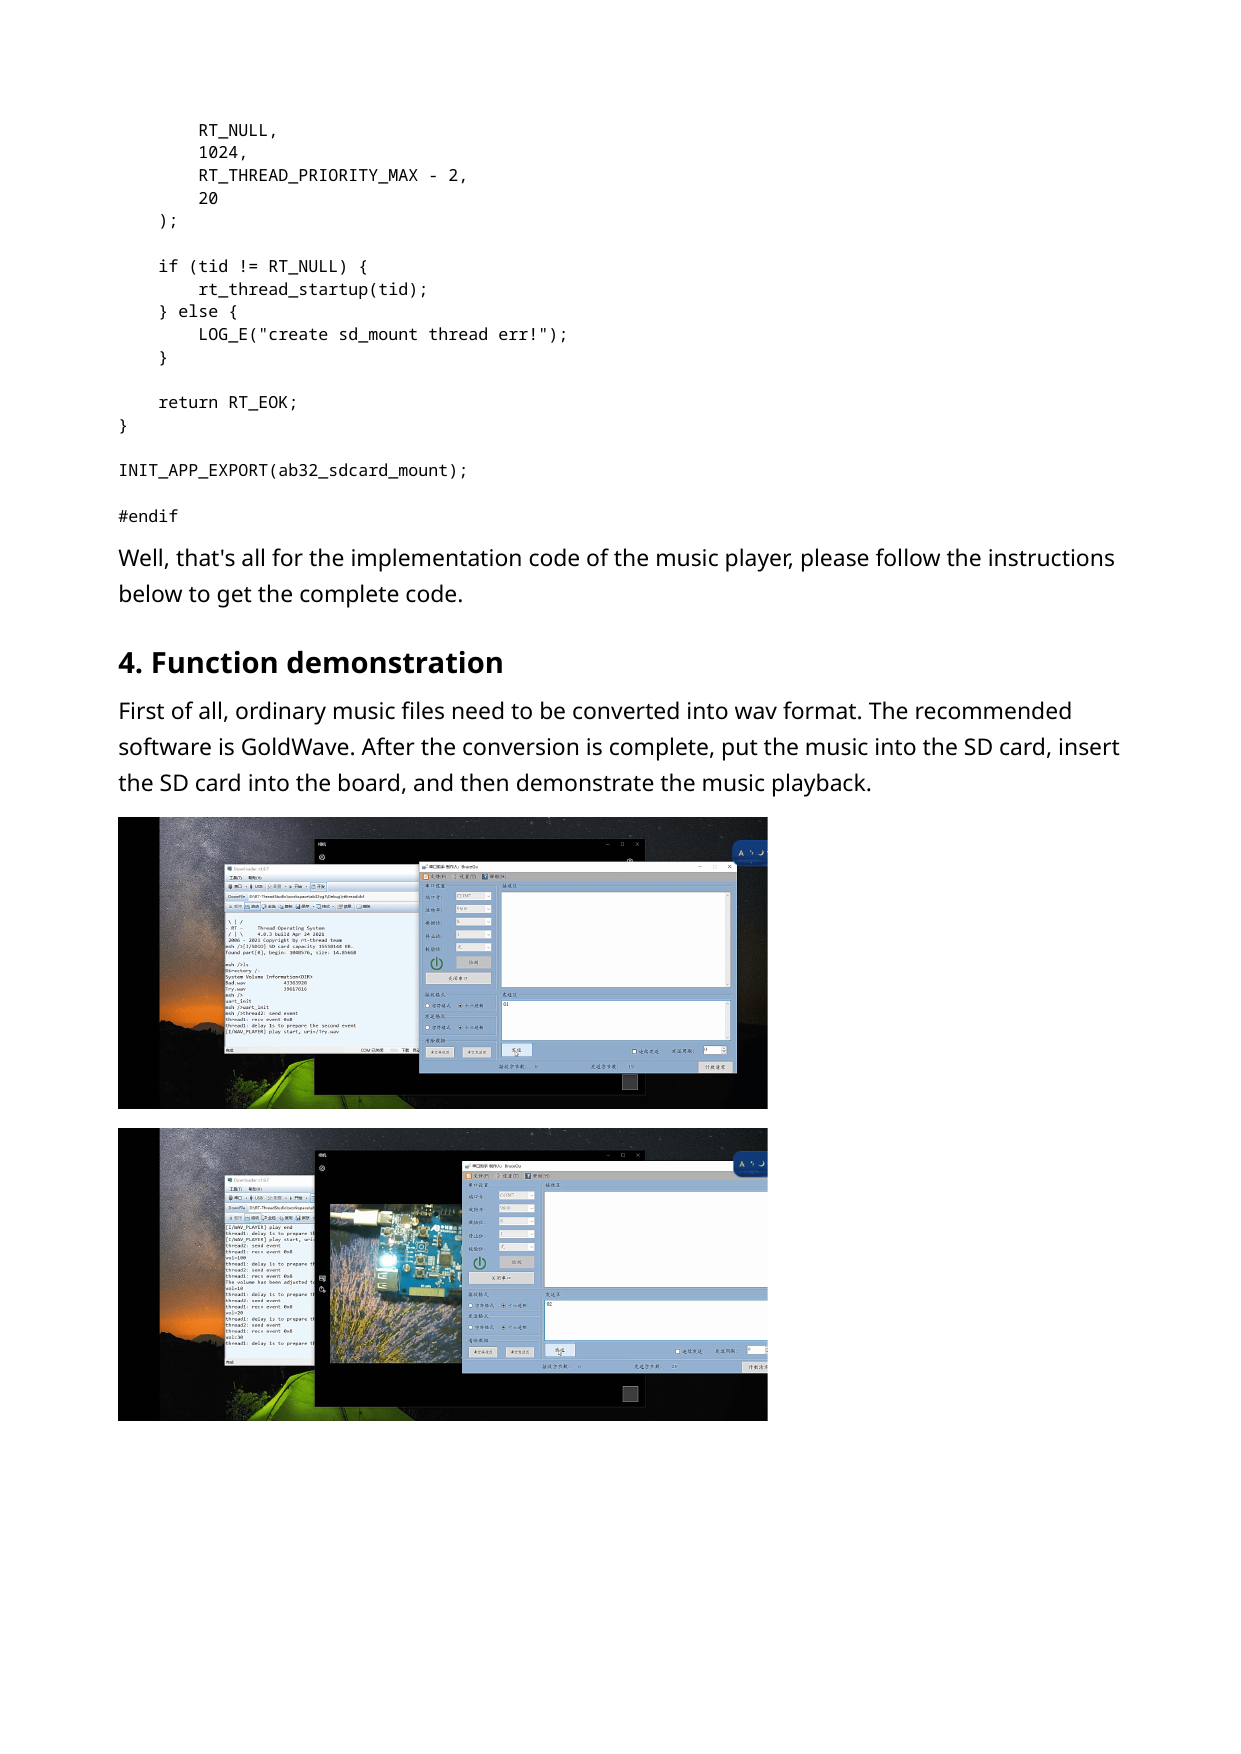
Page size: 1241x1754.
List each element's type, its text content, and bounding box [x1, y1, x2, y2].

text } [118, 345, 1122, 368]
text } [118, 413, 1122, 436]
text #endif [118, 504, 1122, 527]
text INIT_APP_EXPORT(ab32_sdcard_mount); [118, 459, 1122, 481]
text } else { [118, 300, 1122, 322]
text Well, that's all for the implementation code of the music player, please follow the instructions below to get the complete code. [118, 542, 1122, 609]
text ); [118, 209, 1122, 232]
text RT_THREAD_PRIORITY_MAX - 2, [118, 163, 1122, 186]
picture [118, 817, 768, 1109]
text if (tid != RT_NULL) { [118, 254, 1122, 277]
text 1024, [118, 141, 1122, 163]
text RT_NULL, [118, 118, 1122, 141]
text First of all, ordinary music files need to be converted into wav format. The recommended software is GoldWave. After the conversion is complete, put the music into the SD card, insert the SD card into the board, and then demonstrate the music playback. [118, 695, 1122, 798]
text rt_thread_startup(tid); [118, 277, 1122, 300]
picture [118, 1128, 768, 1421]
subtitle 4. Function demonstration [118, 643, 1122, 682]
text return RT_EOK; [118, 391, 1122, 413]
text LOG_E("create sd_mount thread err!"); [118, 322, 1122, 345]
text 20 [118, 186, 1122, 209]
